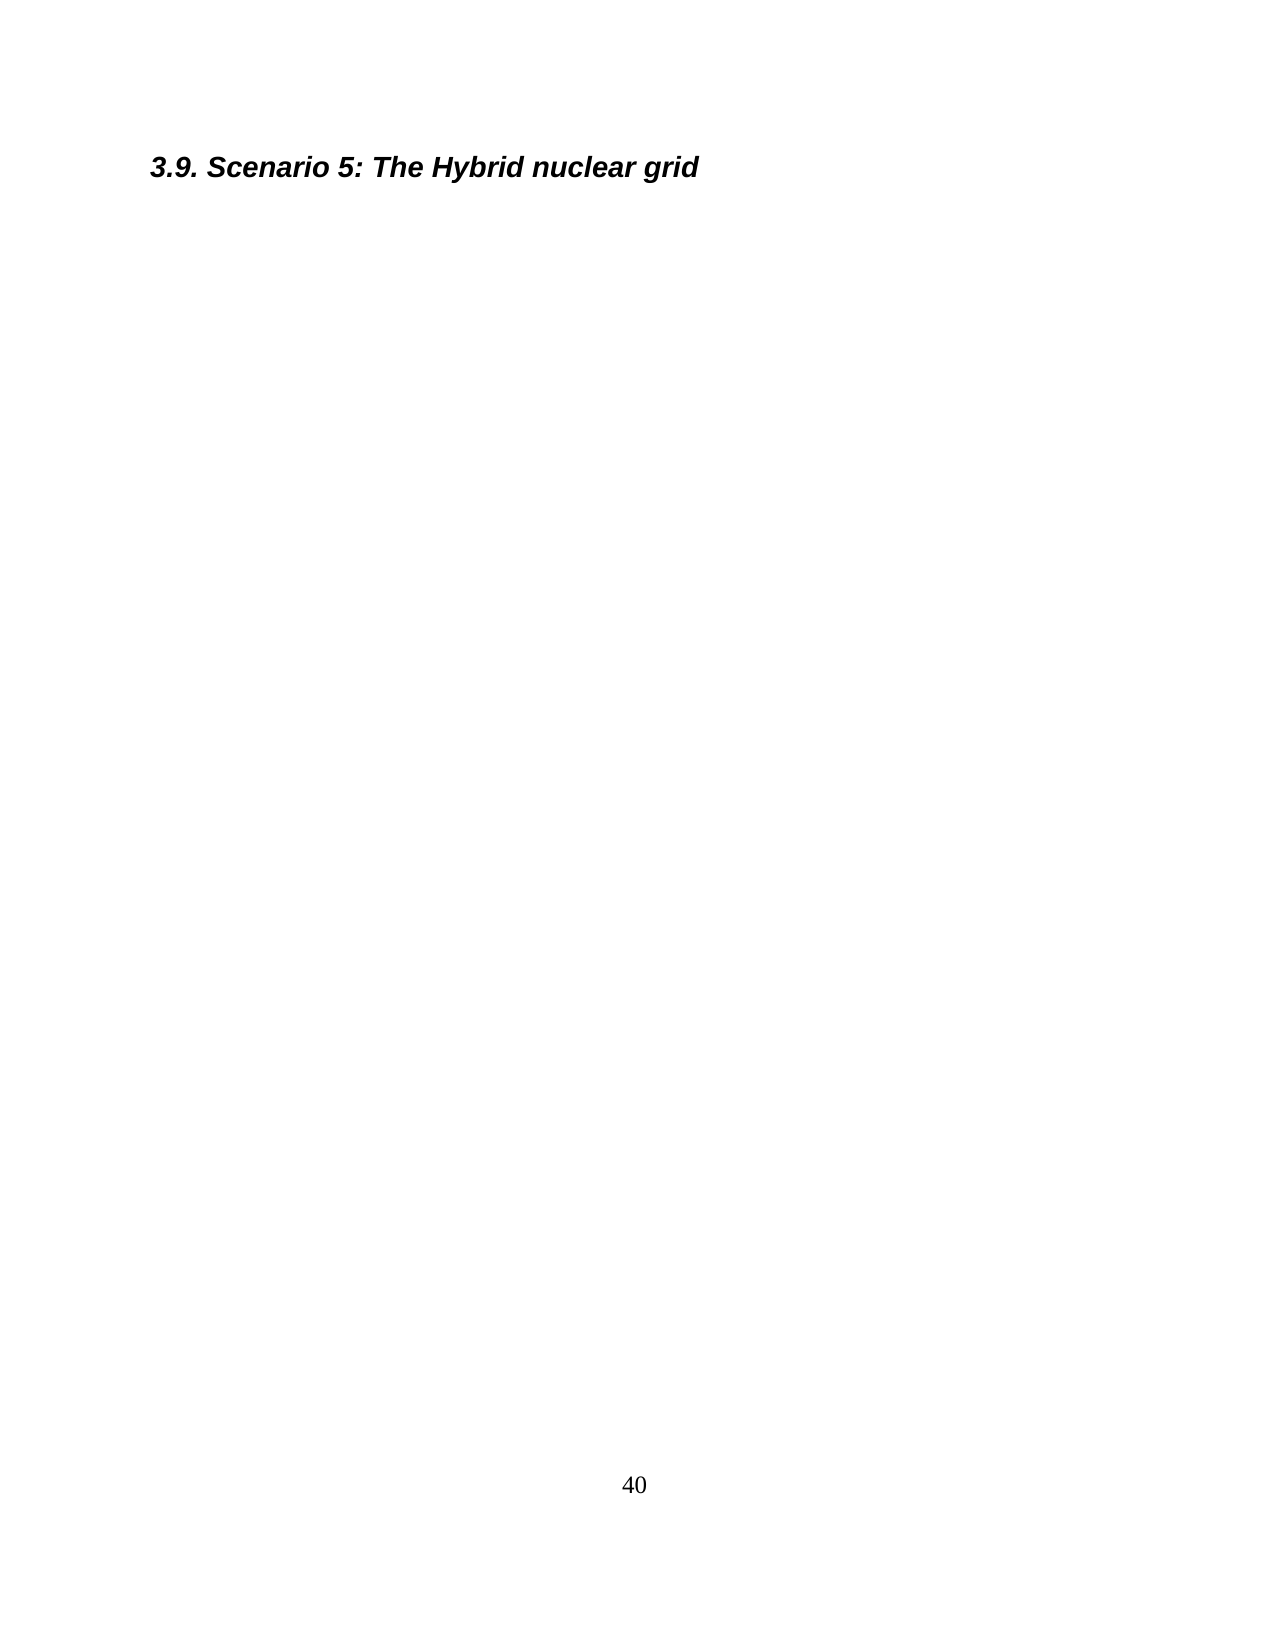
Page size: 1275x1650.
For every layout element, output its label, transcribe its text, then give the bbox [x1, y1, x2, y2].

subtitle 3.9. Scenario 5: The Hybrid nuclear grid [150, 150, 1125, 183]
